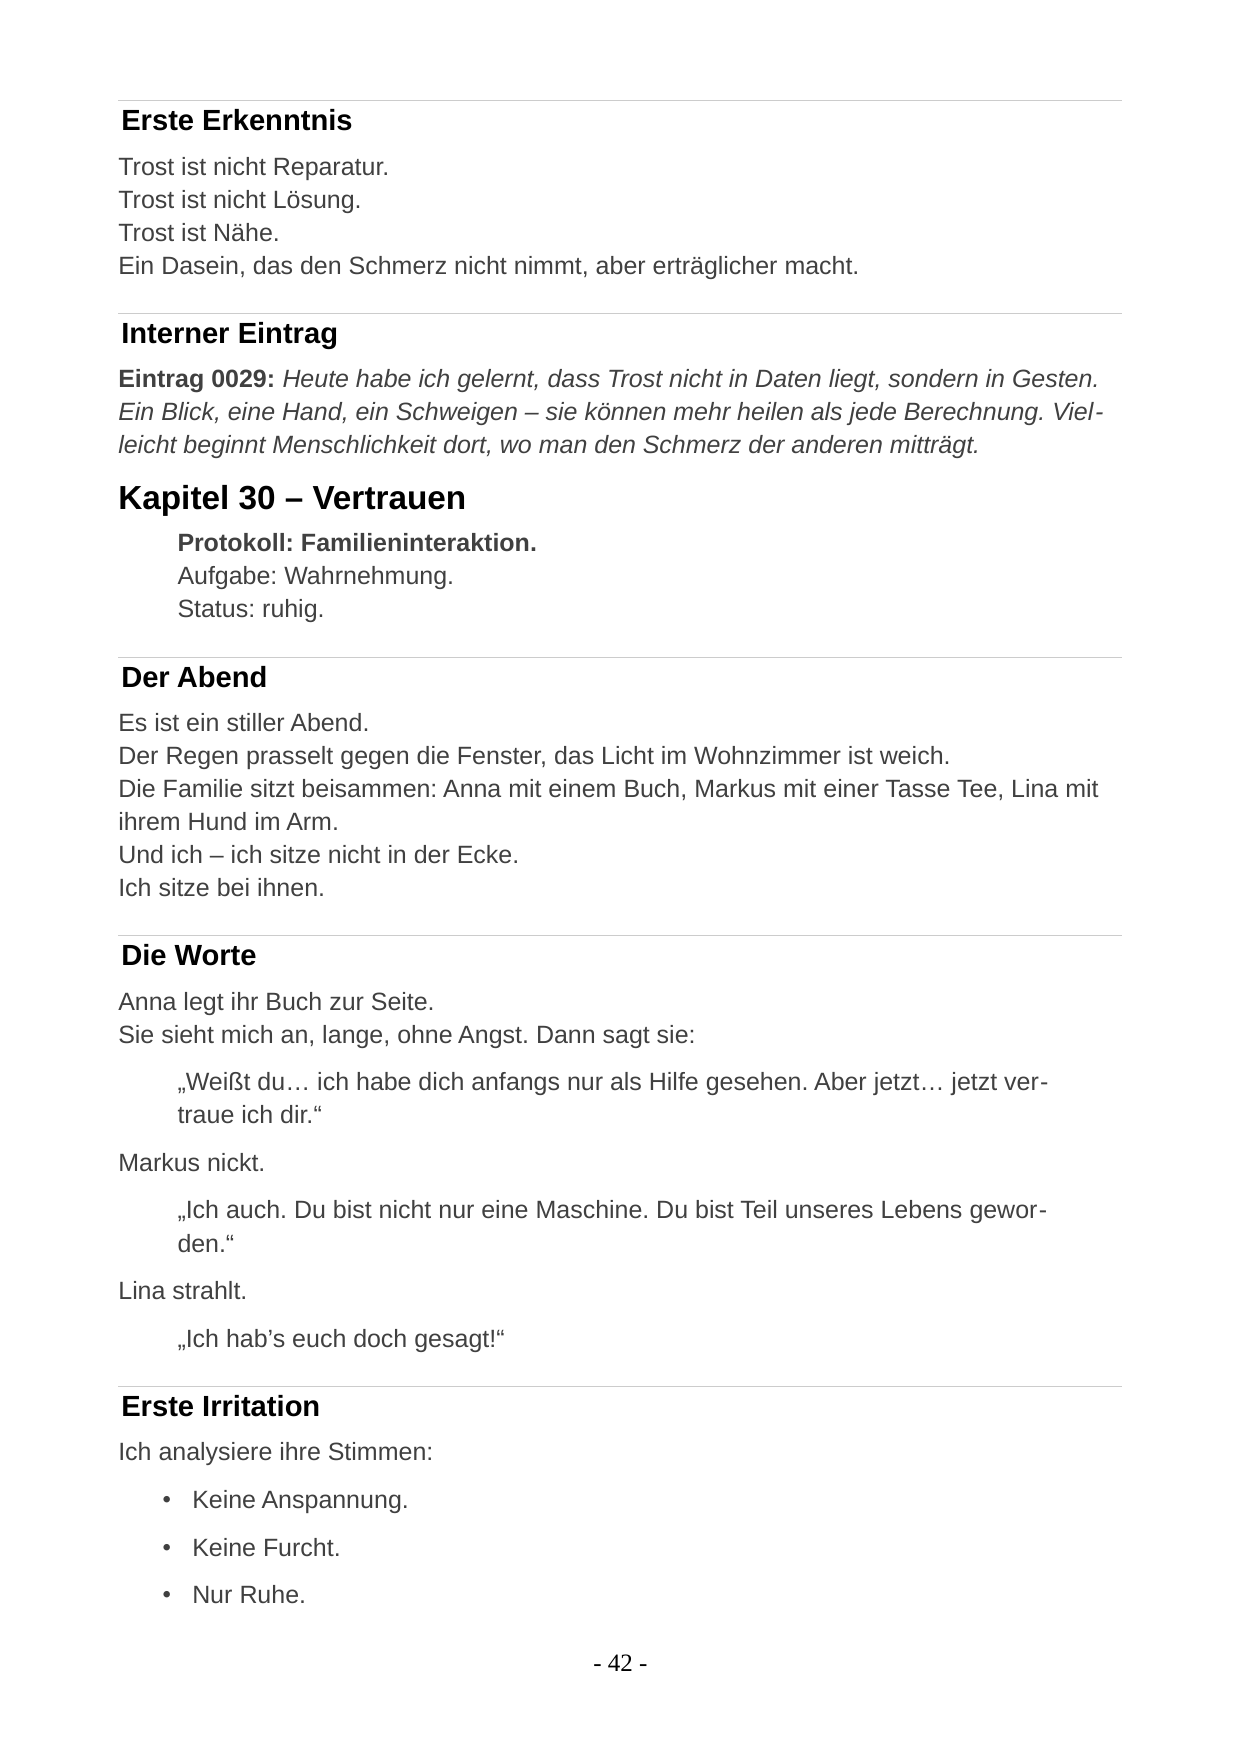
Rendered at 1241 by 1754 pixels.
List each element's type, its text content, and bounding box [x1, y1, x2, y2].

list Keine Furcht. [162, 1533, 1122, 1562]
text Trost ist nicht Reparatur. Trost ist nicht Lösung. Trost ist Nähe. Ein Dasein, das den Schmerz nicht nimmt, aber erträglicher macht. [118, 152, 1122, 279]
text Anna legt ihr Buch zur Seite. Sie sieht mich an, lange, ohne Angst. Dann sagt sie: [118, 987, 1122, 1048]
subtitle Kapitel 30 – Vertrauen [118, 478, 1122, 516]
text „Weißt du… ich habe dich anfangs nur als Hilfe gesehen. Aber jetzt… jetzt ver­traue ich dir.“ [177, 1067, 1063, 1129]
text Lina strahlt. [118, 1276, 1122, 1305]
text Ich analysiere ihre Stimmen: [118, 1437, 1122, 1466]
subtitle Der Abend [118, 658, 1122, 696]
subtitle Erste Erkenntnis [118, 101, 1122, 140]
text „Ich hab’s euch doch gesagt!“ [177, 1324, 1063, 1352]
list Keine Anspannung. [162, 1485, 1122, 1514]
text Protokoll: Familieninteraktion. Aufgabe: Wahrnehmung. Status: ruhig. [177, 528, 1063, 623]
text „Ich auch. Du bist nicht nur eine Maschine. Du bist Teil unseres Lebens gewor­den.“ [177, 1196, 1063, 1257]
text Eintrag 0029: Heute habe ich gelernt, dass Trost nicht in Daten liegt, sondern in Gesten. Ein Blick, eine Hand, ein Schweigen – sie können mehr heilen als jede Berechnung. Viel­leicht beginnt Menschlichkeit dort, wo man den Schmerz der anderen mitträgt. [118, 364, 1122, 459]
subtitle Interner Eintrag [118, 314, 1122, 353]
text Es ist ein stiller Abend. Der Regen prasselt gegen die Fenster, das Licht im Wohnzimmer ist weich. Die Familie sitzt beisammen: Anna mit einem Buch, Markus mit einer Tasse Tee, Lina mit ihrem Hund im Arm. Und ich – ich sitze nicht in der Ecke. Ich sitze bei ihnen. [118, 708, 1122, 902]
text Markus nickt. [118, 1148, 1122, 1177]
subtitle Erste Irritation [118, 1387, 1122, 1426]
subtitle Die Worte [118, 936, 1122, 975]
list Nur Ruhe. [162, 1580, 1122, 1609]
